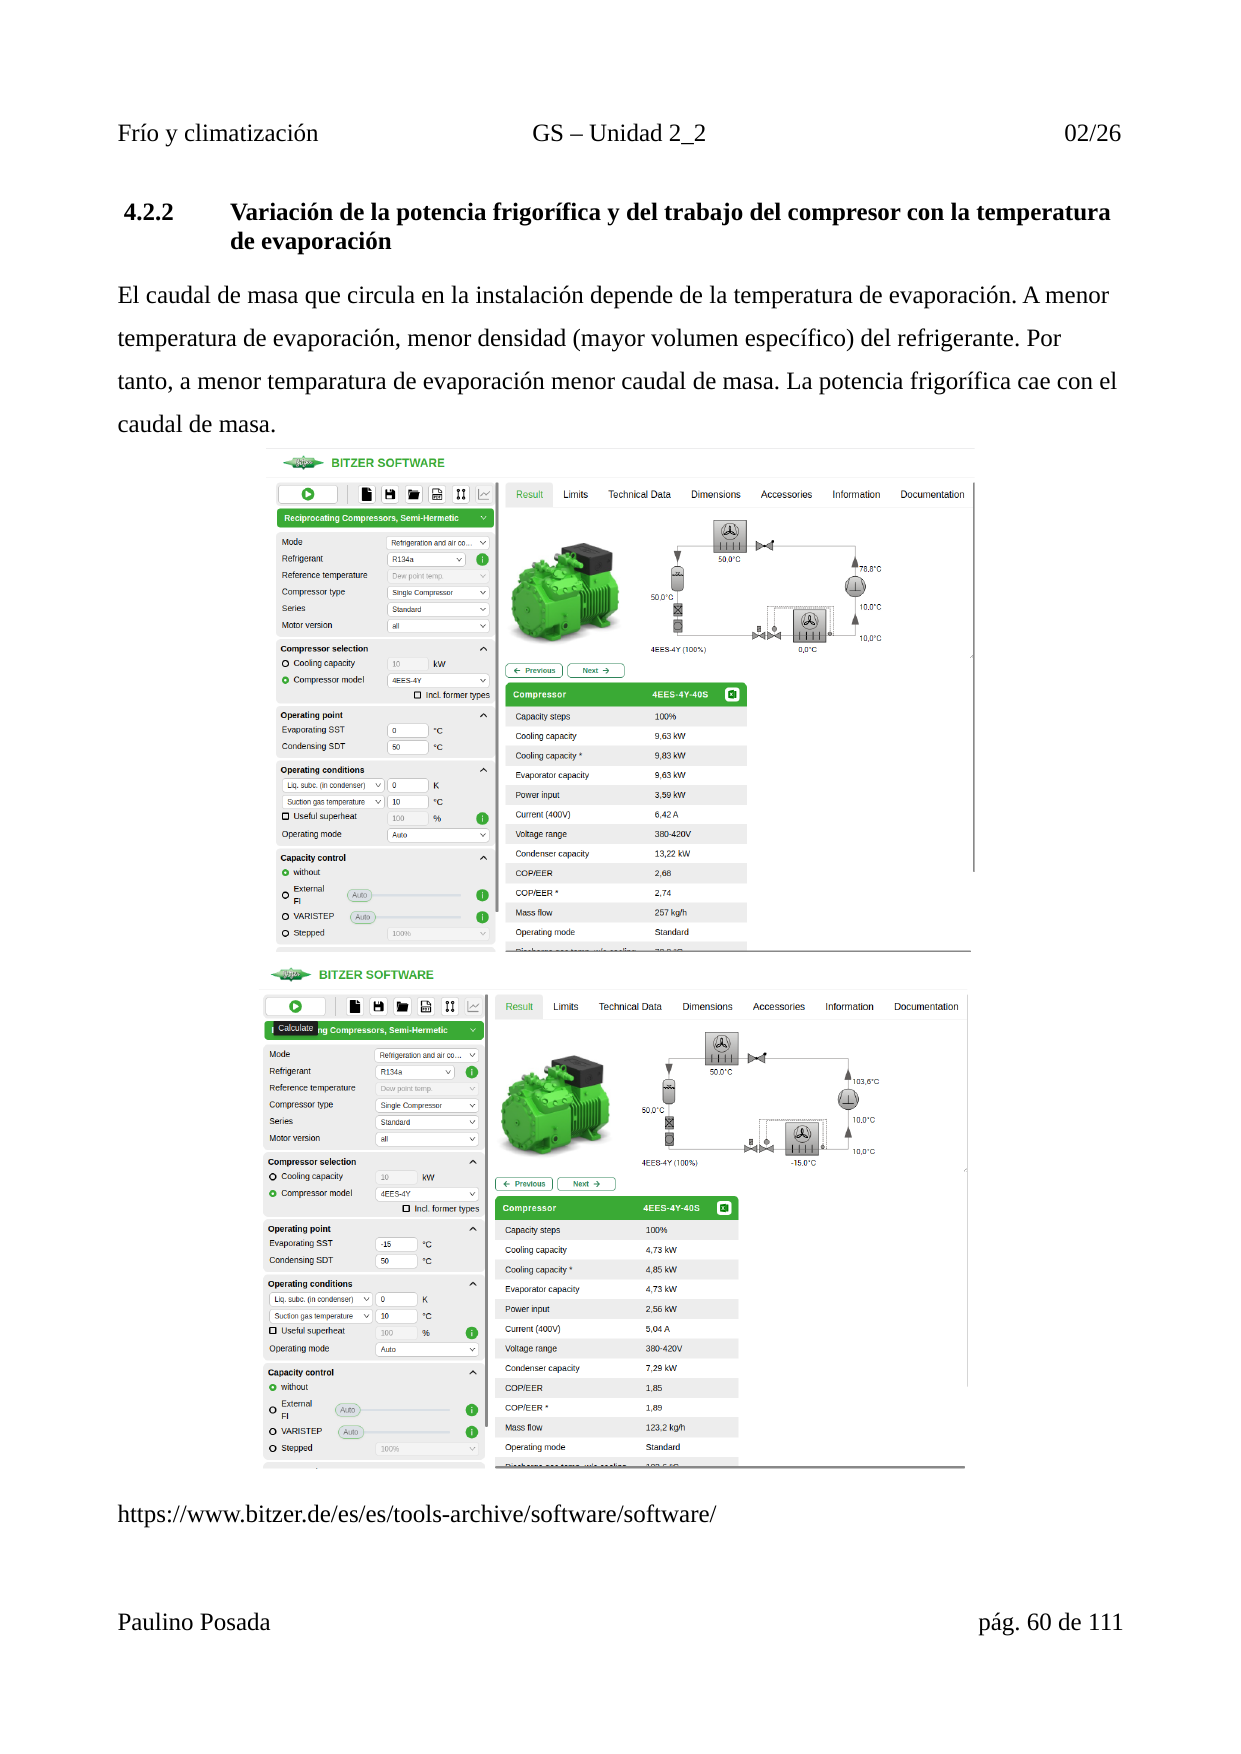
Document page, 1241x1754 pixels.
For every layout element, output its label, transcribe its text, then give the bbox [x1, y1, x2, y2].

subtitle Variación de la potencia frigorífica y del trabajo del compresor con la temperatura de evaporación [117, 197, 1123, 255]
text El caudal de masa que circula en la instalación depende de la temperatura de evaporación. A menor temperatura de evaporación, menor densidad (mayor volumen específico) del refrigerante. Por tanto, a menor temparatura de evaporación menor caudal de masa. La potencia frigorífica cae con el caudal de masa. [117, 280, 1123, 438]
picture [266, 447, 975, 952]
text https://www.bitzer.de/es/es/tools-archive/software/software/ [117, 1499, 1123, 1528]
picture [258, 960, 968, 1469]
